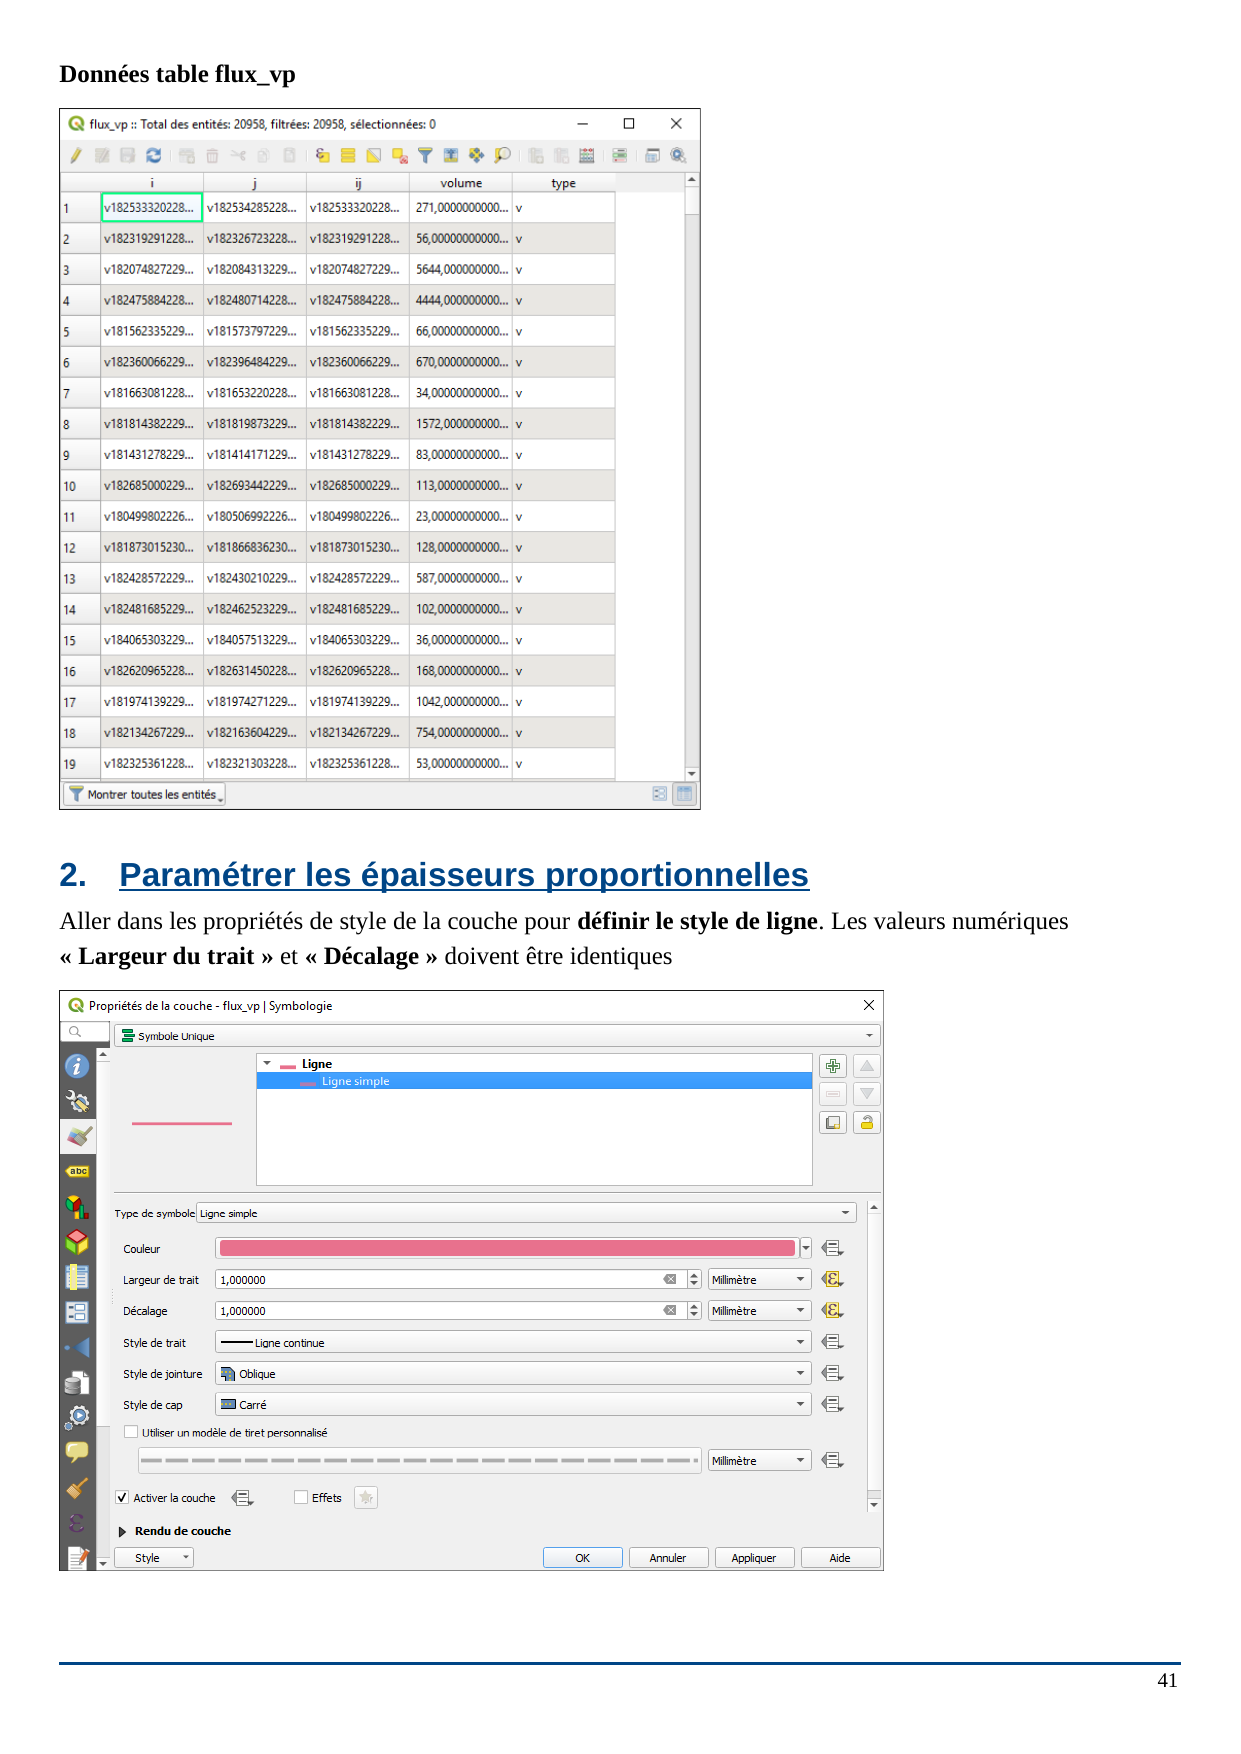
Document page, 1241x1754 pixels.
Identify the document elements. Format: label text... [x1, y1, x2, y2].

picture [59, 990, 884, 1571]
subtitle Paramétrer les épaisseurs proportionnelles [59, 855, 1181, 893]
text Aller dans les propriétés de style de la couche pour définir le style de ligne. Les valeurs numériques « Largeur du trait » et « Décalage » doivent être identiques [59, 906, 1181, 970]
picture [59, 108, 701, 810]
text Données table flux_vp [59, 59, 1181, 88]
